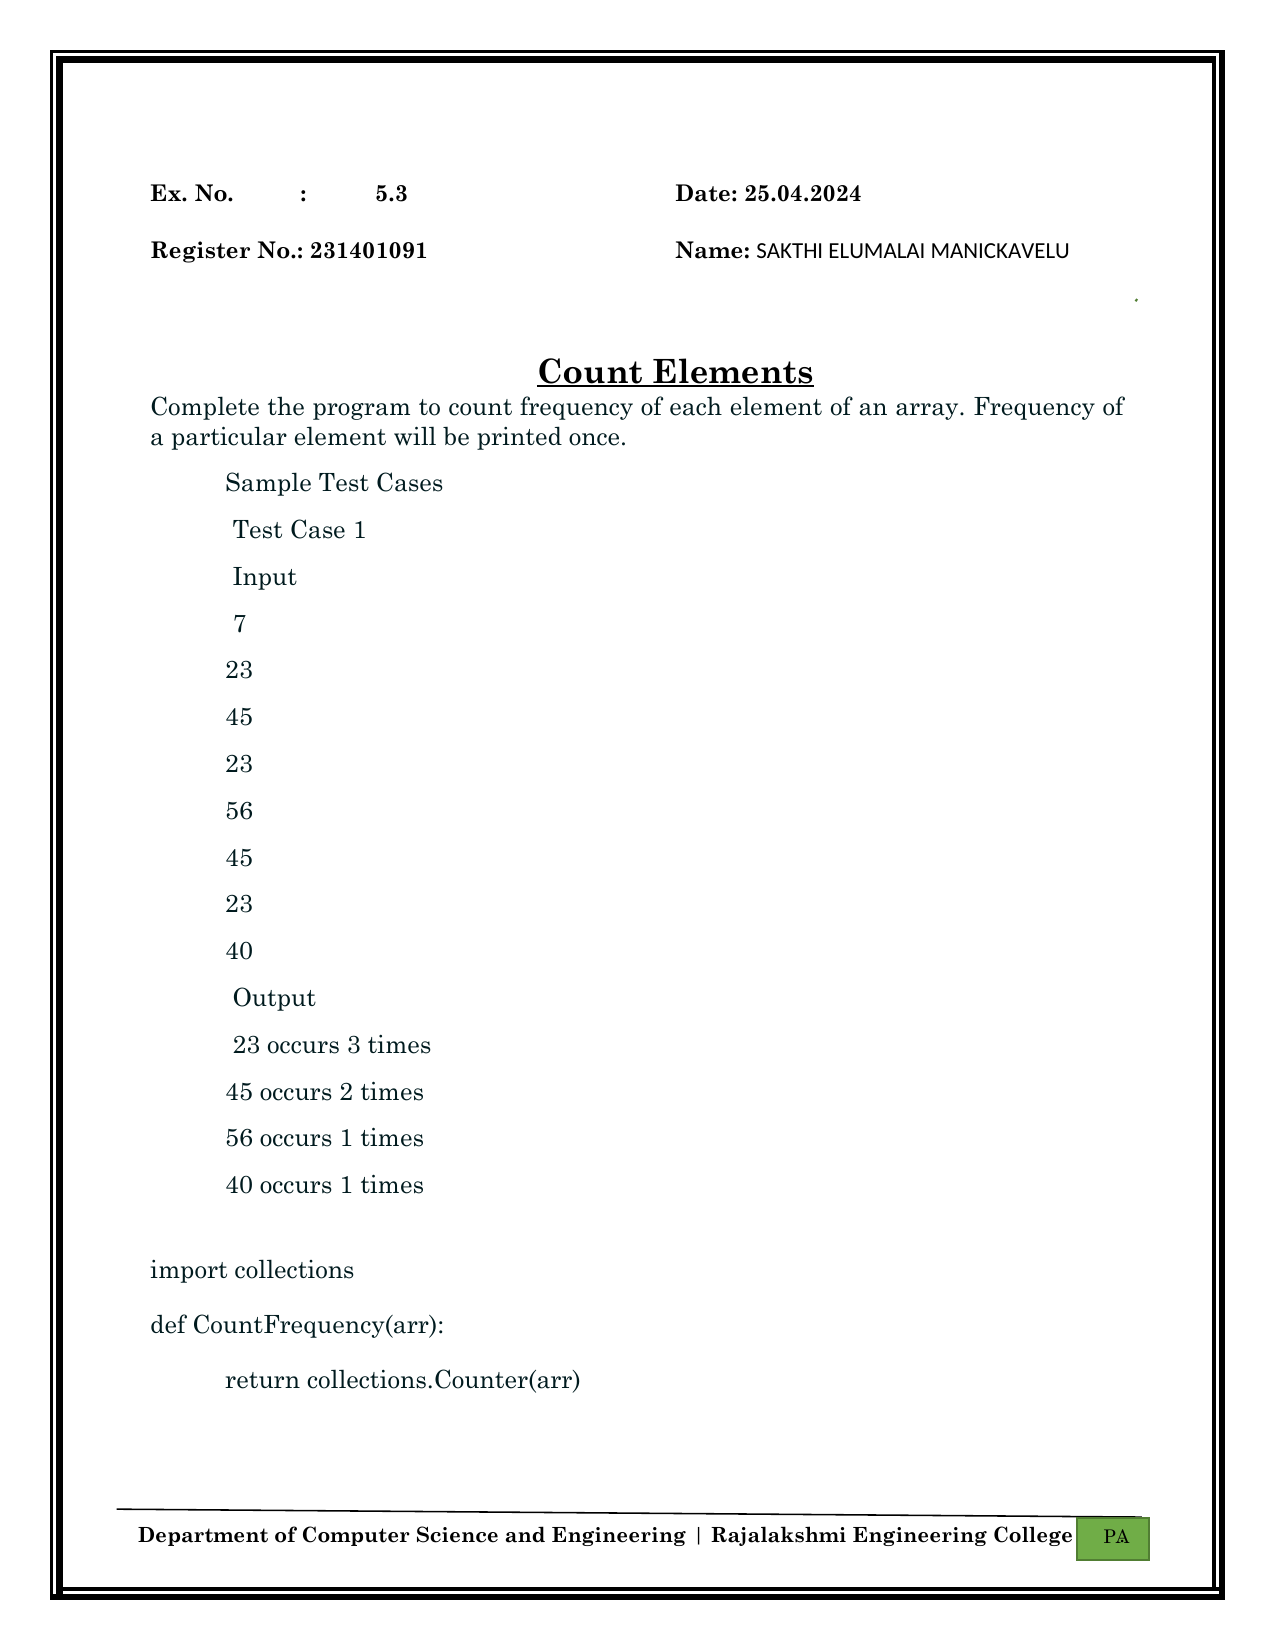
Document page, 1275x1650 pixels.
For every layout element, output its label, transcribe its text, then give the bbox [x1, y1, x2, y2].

text Count Elements [225, 350, 1125, 390]
text return collections.Counter(arr) [150, 1364, 1125, 1394]
text 45 [225, 701, 1125, 731]
text 40 occurs 1 times [225, 1169, 1125, 1199]
text 23 occurs 3 times [225, 1028, 1125, 1058]
text Ex. No. : 5.3 Date: 25.04.2024 [150, 179, 1125, 207]
text 45 [225, 841, 1125, 871]
text 23 [225, 748, 1125, 778]
text Test Case 1 [225, 514, 1125, 544]
text import collections [150, 1254, 1125, 1284]
text 23 [225, 654, 1125, 684]
text 56 occurs 1 times [225, 1122, 1125, 1152]
text 56 [225, 794, 1125, 825]
text Register No.: 231401091 Name: SAKTHI ELUMALAI MANICKAVELU [150, 236, 1125, 264]
text 45 occurs 2 times [225, 1075, 1125, 1105]
text 23 [225, 888, 1125, 918]
text Sample Test Cases [225, 467, 1125, 497]
text 7 [225, 607, 1125, 638]
text Complete the program to count frequency of each element of an array. Frequency of a particular element will be printed once. [150, 390, 1125, 451]
text 40 [225, 935, 1125, 965]
text def CountFrequency(arr): [150, 1309, 1125, 1339]
text Input [225, 561, 1125, 591]
text Output [225, 982, 1125, 1012]
